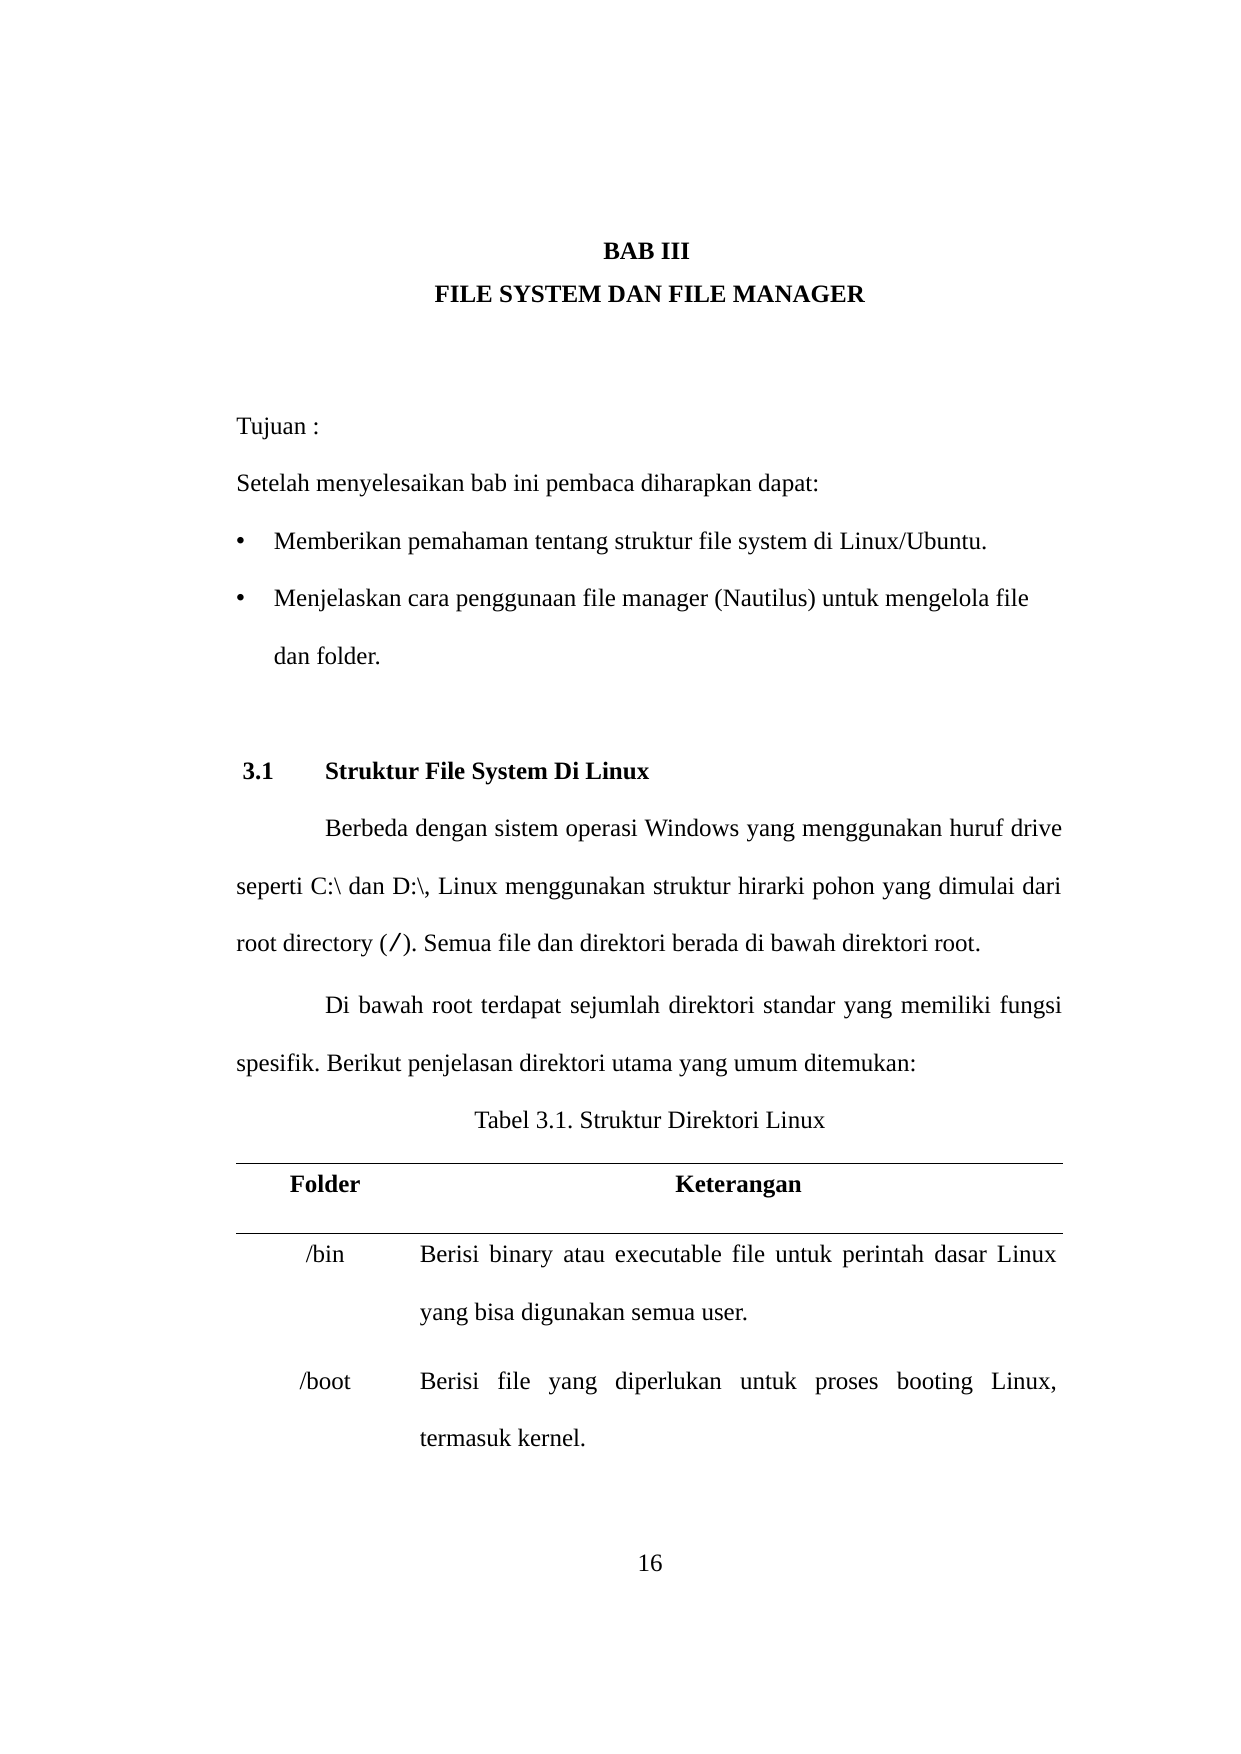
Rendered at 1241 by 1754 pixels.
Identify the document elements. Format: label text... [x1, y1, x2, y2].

list Menjelaskan cara penggunaan file manager (Nautilus) untuk mengelola file dan folder. [236, 583, 1063, 670]
table_header Folder [236, 1164, 414, 1233]
table_cell Berisi file yang diperlukan untuk proses booting Linux, termasuk kernel. [414, 1360, 1063, 1486]
text Tujuan : [236, 411, 1063, 440]
subtitle FILE SYSTEM DAN FILE MANAGER [236, 236, 1063, 308]
subtitle Struktur File System di Linux [236, 756, 1063, 785]
table_cell /bin [236, 1234, 414, 1360]
text Berbeda dengan sistem operasi Windows yang menggunakan huruf drive seperti C:\ dan D:\, Linux menggunakan struktur hirarki pohon yang dimulai dari root directory (/). Semua file dan direktori berada di bawah direktori root. [236, 813, 1063, 959]
list Memberikan pemahaman tentang struktur file system di Linux/Ubuntu. [236, 526, 1063, 555]
table_cell Berisi binary atau executable file untuk perintah dasar Linux yang bisa digunakan semua user. [414, 1234, 1063, 1360]
text Tabel 3.1. Struktur direktori linux [236, 1105, 1063, 1134]
text Di bawah root terdapat sejumlah direktori standar yang memiliki fungsi spesifik. Berikut penjelasan direktori utama yang umum ditemukan: [236, 990, 1063, 1076]
table_cell /boot [236, 1360, 414, 1486]
text Setelah menyelesaikan bab ini pembaca diharapkan dapat: [236, 468, 1063, 497]
table_header Keterangan [414, 1164, 1063, 1233]
